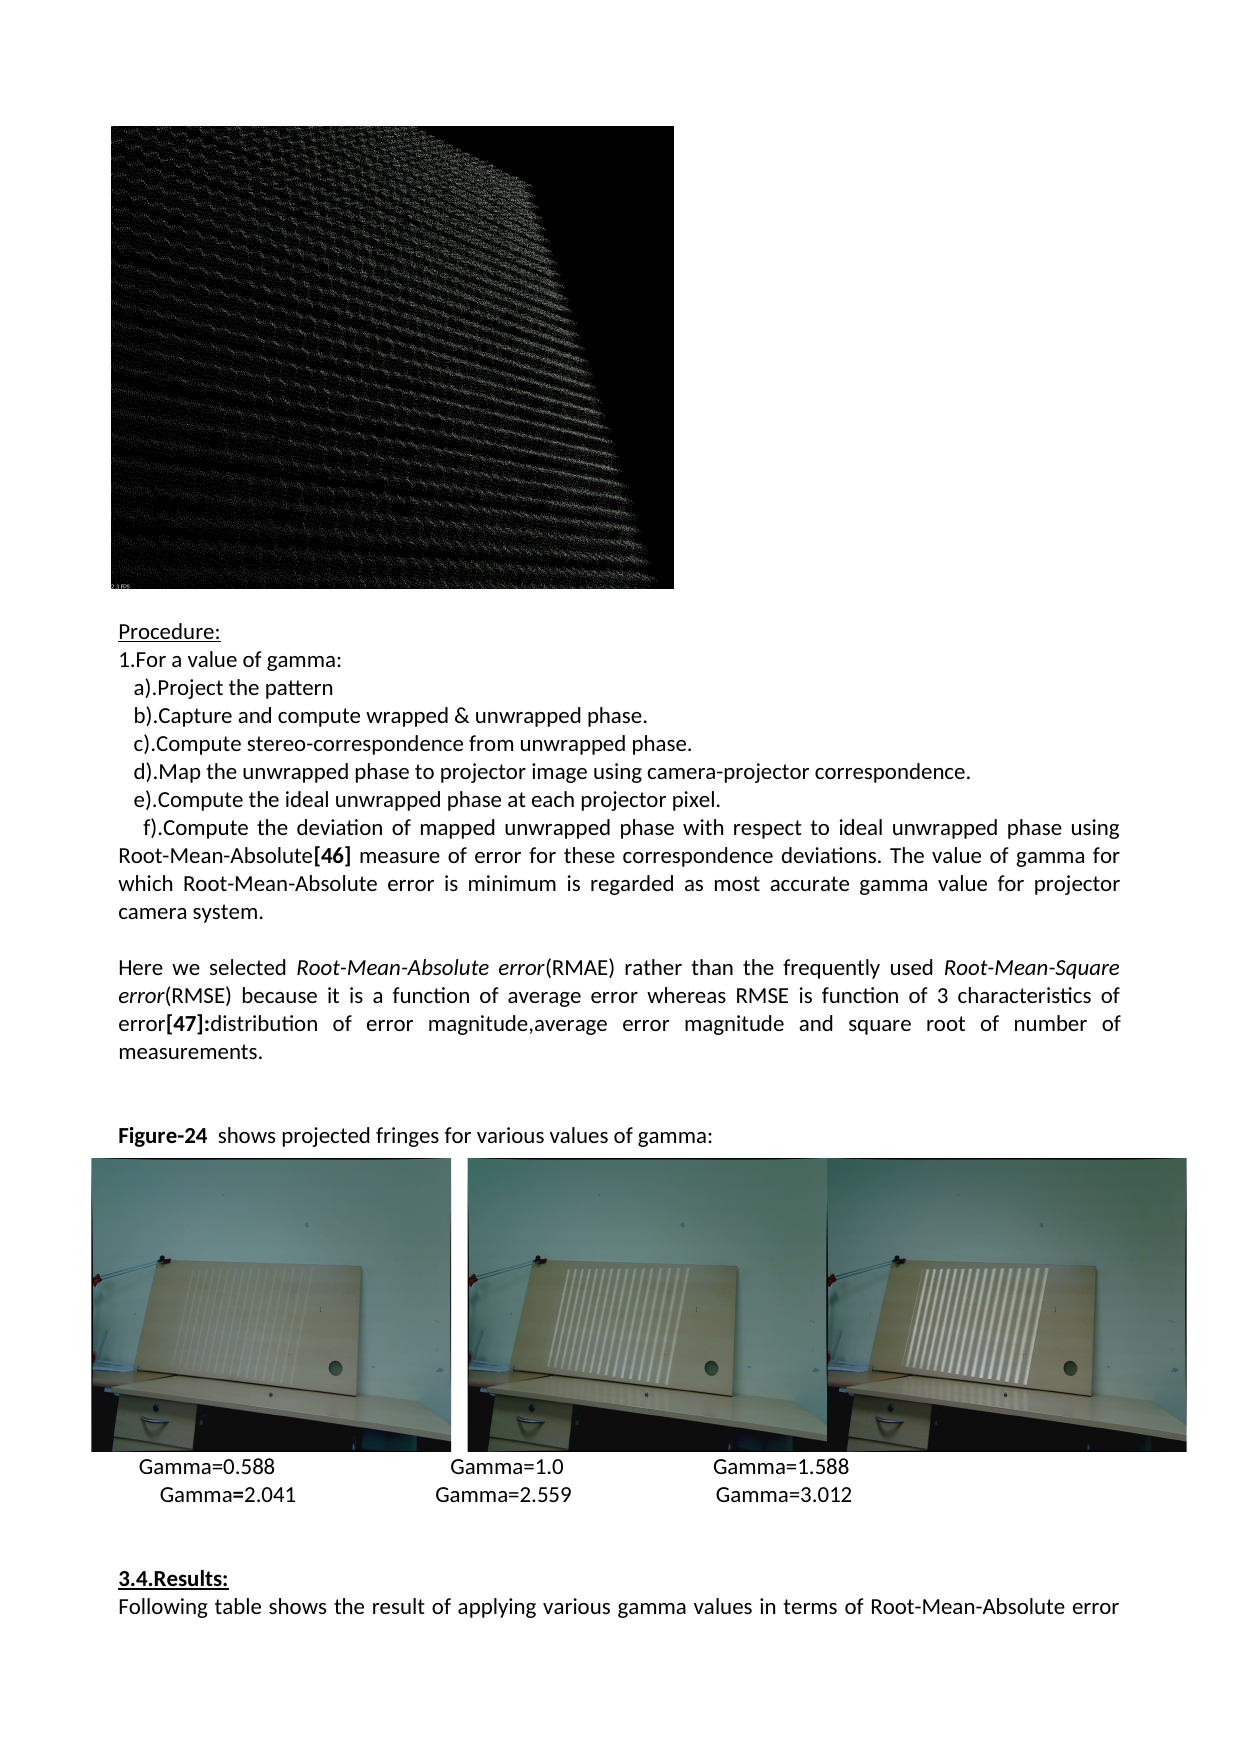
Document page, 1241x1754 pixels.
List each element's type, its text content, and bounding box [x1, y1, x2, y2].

text b).Capture and compute wrapped & unwrapped phase. [118, 701, 1122, 729]
picture [111, 126, 674, 589]
text e).Compute the ideal unwrapped phase at each projector pixel. [118, 785, 1122, 813]
picture [467, 1158, 1187, 1452]
text Gamma=2.041 Gamma=2.559 Gamma=3.012 [118, 1480, 1122, 1508]
text Gamma=0.588 Gamma=1.0 Gamma=1.588 [118, 1149, 1122, 1480]
text a).Project the pattern [118, 673, 1122, 701]
text 1.For a value of gamma: [118, 645, 1122, 673]
text f).Compute the deviation of mapped unwrapped phase with respect to ideal unwrapped phase using Root-Mean-Absolute[46] measure of error for these correspondence deviations. The value of gamma for which Root-Mean-Absolute error is minimum is regarded as most accurate gamma value for projector camera system. [118, 813, 1122, 925]
text Here we selected Root-Mean-Absolute error(RMAE) rather than the frequently used Root-Mean-Square error(RMSE) because it is a function of average error whereas RMSE is function of 3 characteristics of error[47]:distribution of error magnitude,average error magnitude and square root of number of measurements. [118, 953, 1122, 1065]
picture [91, 1158, 452, 1452]
text Figure-24 shows projected fringes for various values of gamma: [118, 1121, 1122, 1149]
text c).Compute stereo-correspondence from unwrapped phase. [118, 729, 1122, 757]
text 3.4.Results: [118, 1564, 1122, 1592]
text Following table shows the result of applying various gamma values in terms of Root-Mean-Absolute error [118, 1592, 1122, 1620]
text Procedure: [118, 617, 1122, 645]
text d).Map the unwrapped phase to projector image using camera-projector correspondence. [118, 757, 1122, 785]
